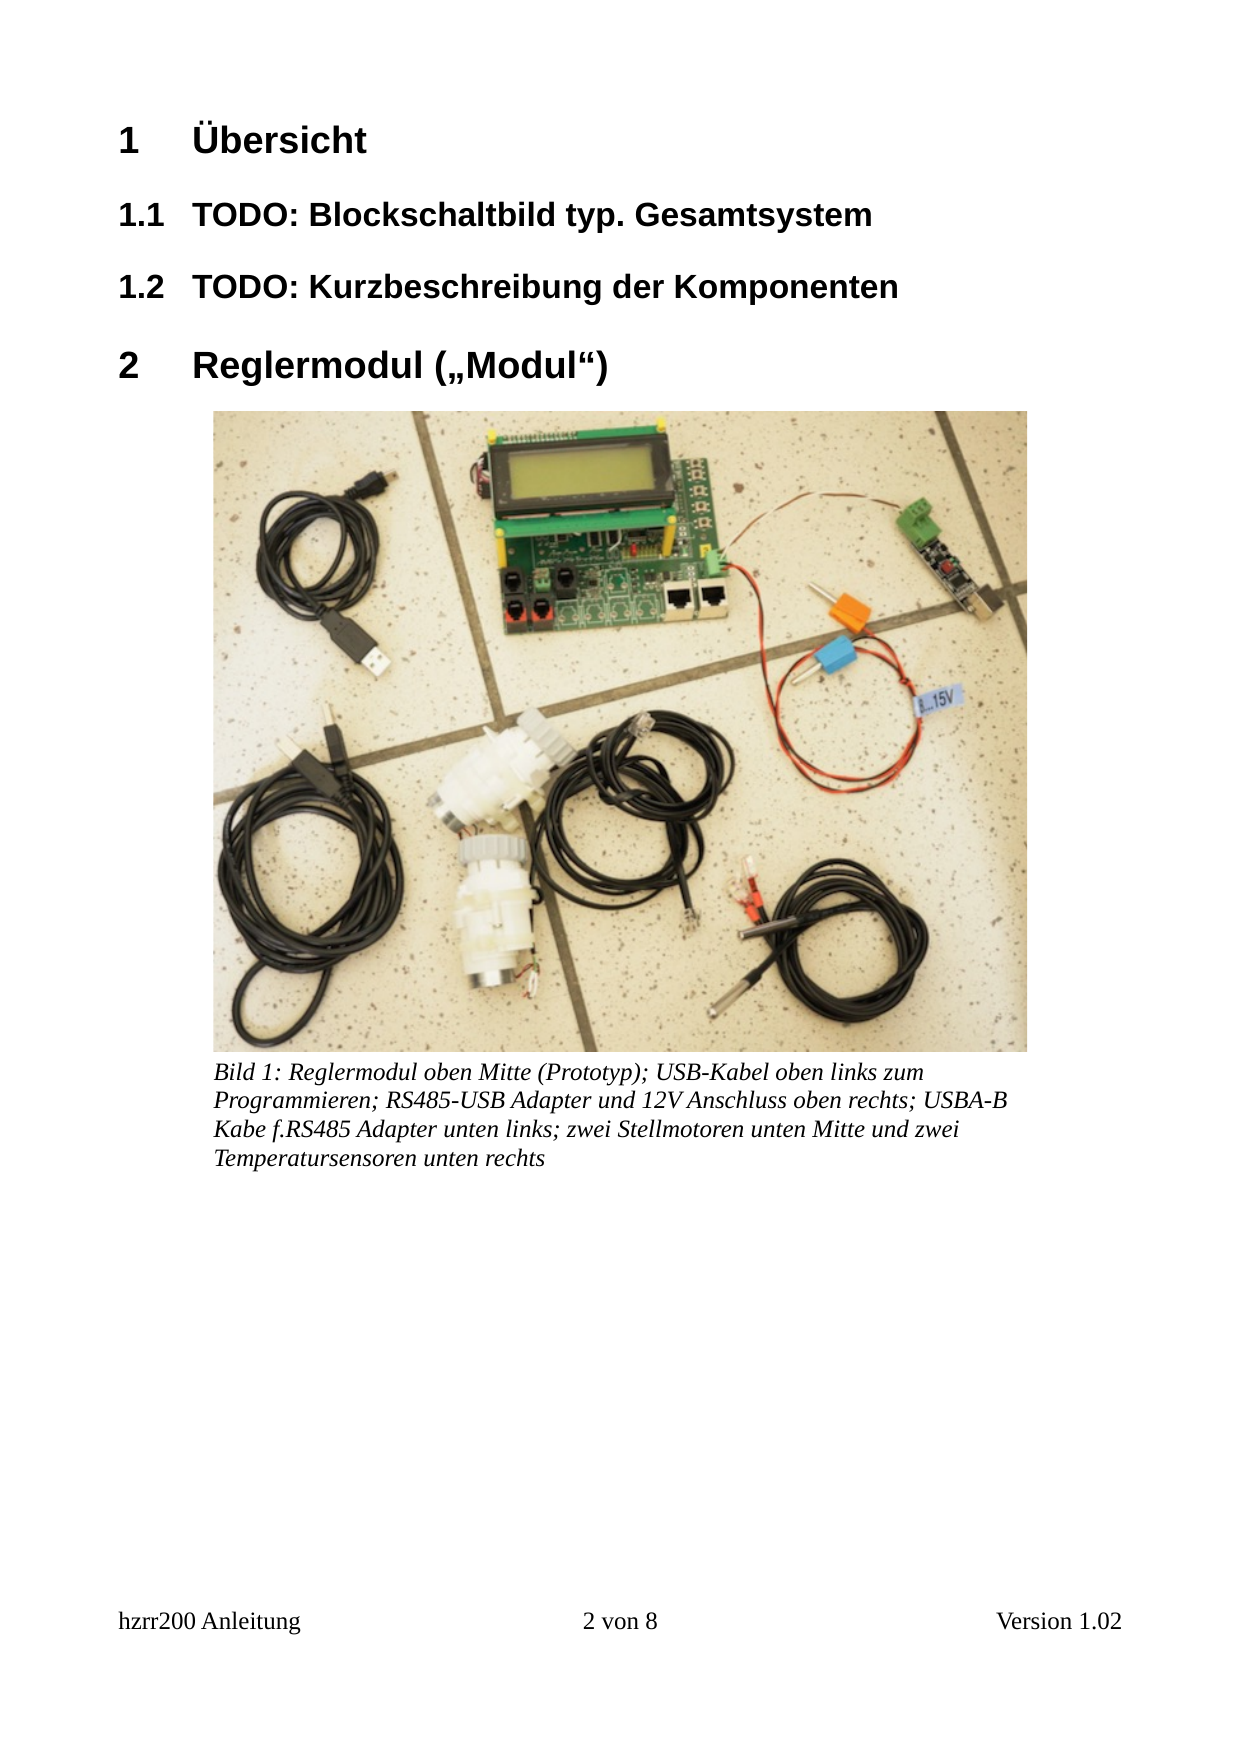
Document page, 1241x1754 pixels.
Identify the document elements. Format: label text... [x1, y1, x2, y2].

subtitle Übersicht [118, 118, 1122, 162]
text Bild 1: Reglermodul oben Mitte (Prototyp); USB-Kabel oben links zum Programmieren; RS485-USB Adapter und 12V Anschluss oben rechts; USBA-B Kabe f.RS485 Adapter unten links; zwei Stellmotoren unten Mitte und zwei Temperatursensoren unten rechts [213, 1052, 1027, 1172]
subtitle TODO: Blockschaltbild typ. Gesamtsystem [118, 195, 1122, 234]
picture [213, 411, 1028, 1052]
subtitle Reglermodul („Modul“) [118, 343, 1122, 387]
subtitle TODO: Kurzbeschreibung der Komponenten [118, 267, 1122, 306]
